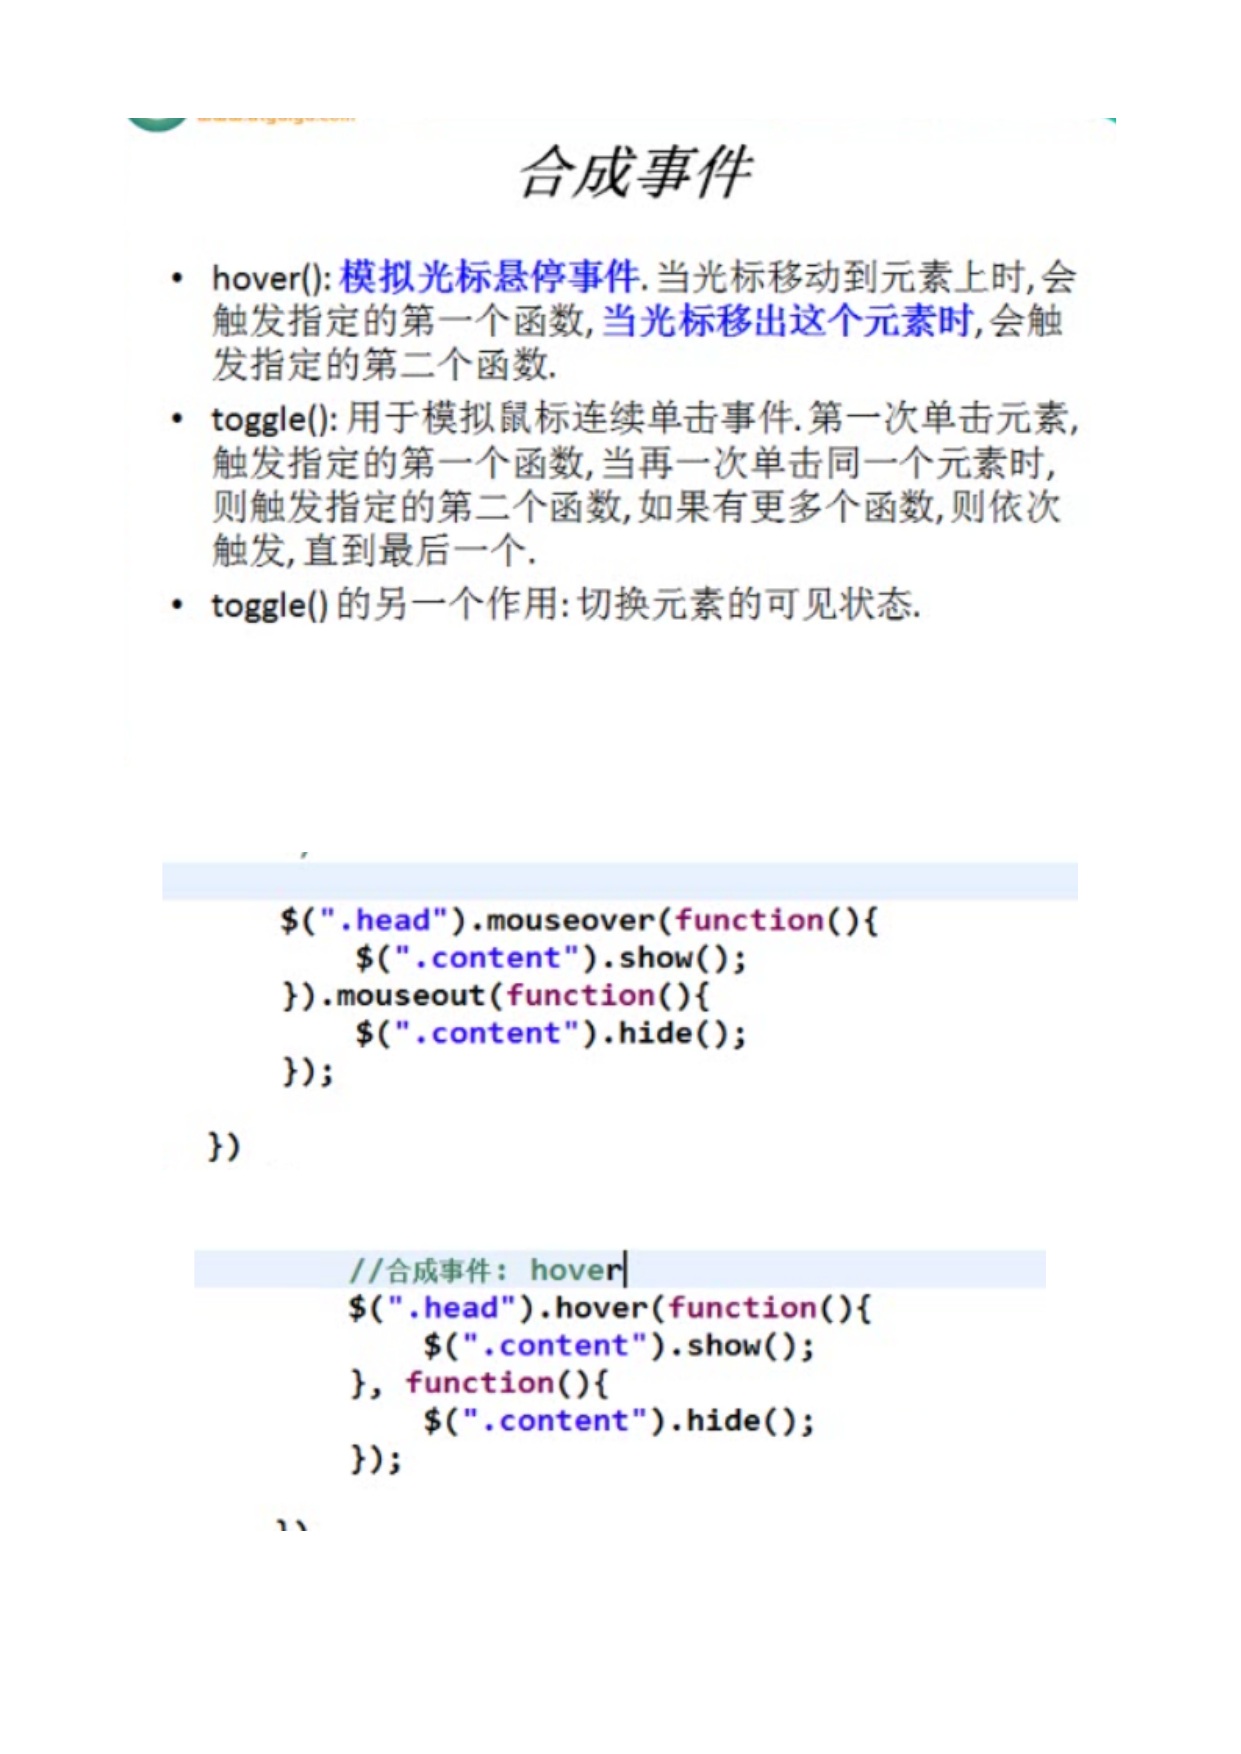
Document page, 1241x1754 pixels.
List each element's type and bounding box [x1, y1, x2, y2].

picture [162, 852, 1078, 1170]
picture [124, 118, 1117, 767]
picture [194, 1227, 1046, 1531]
